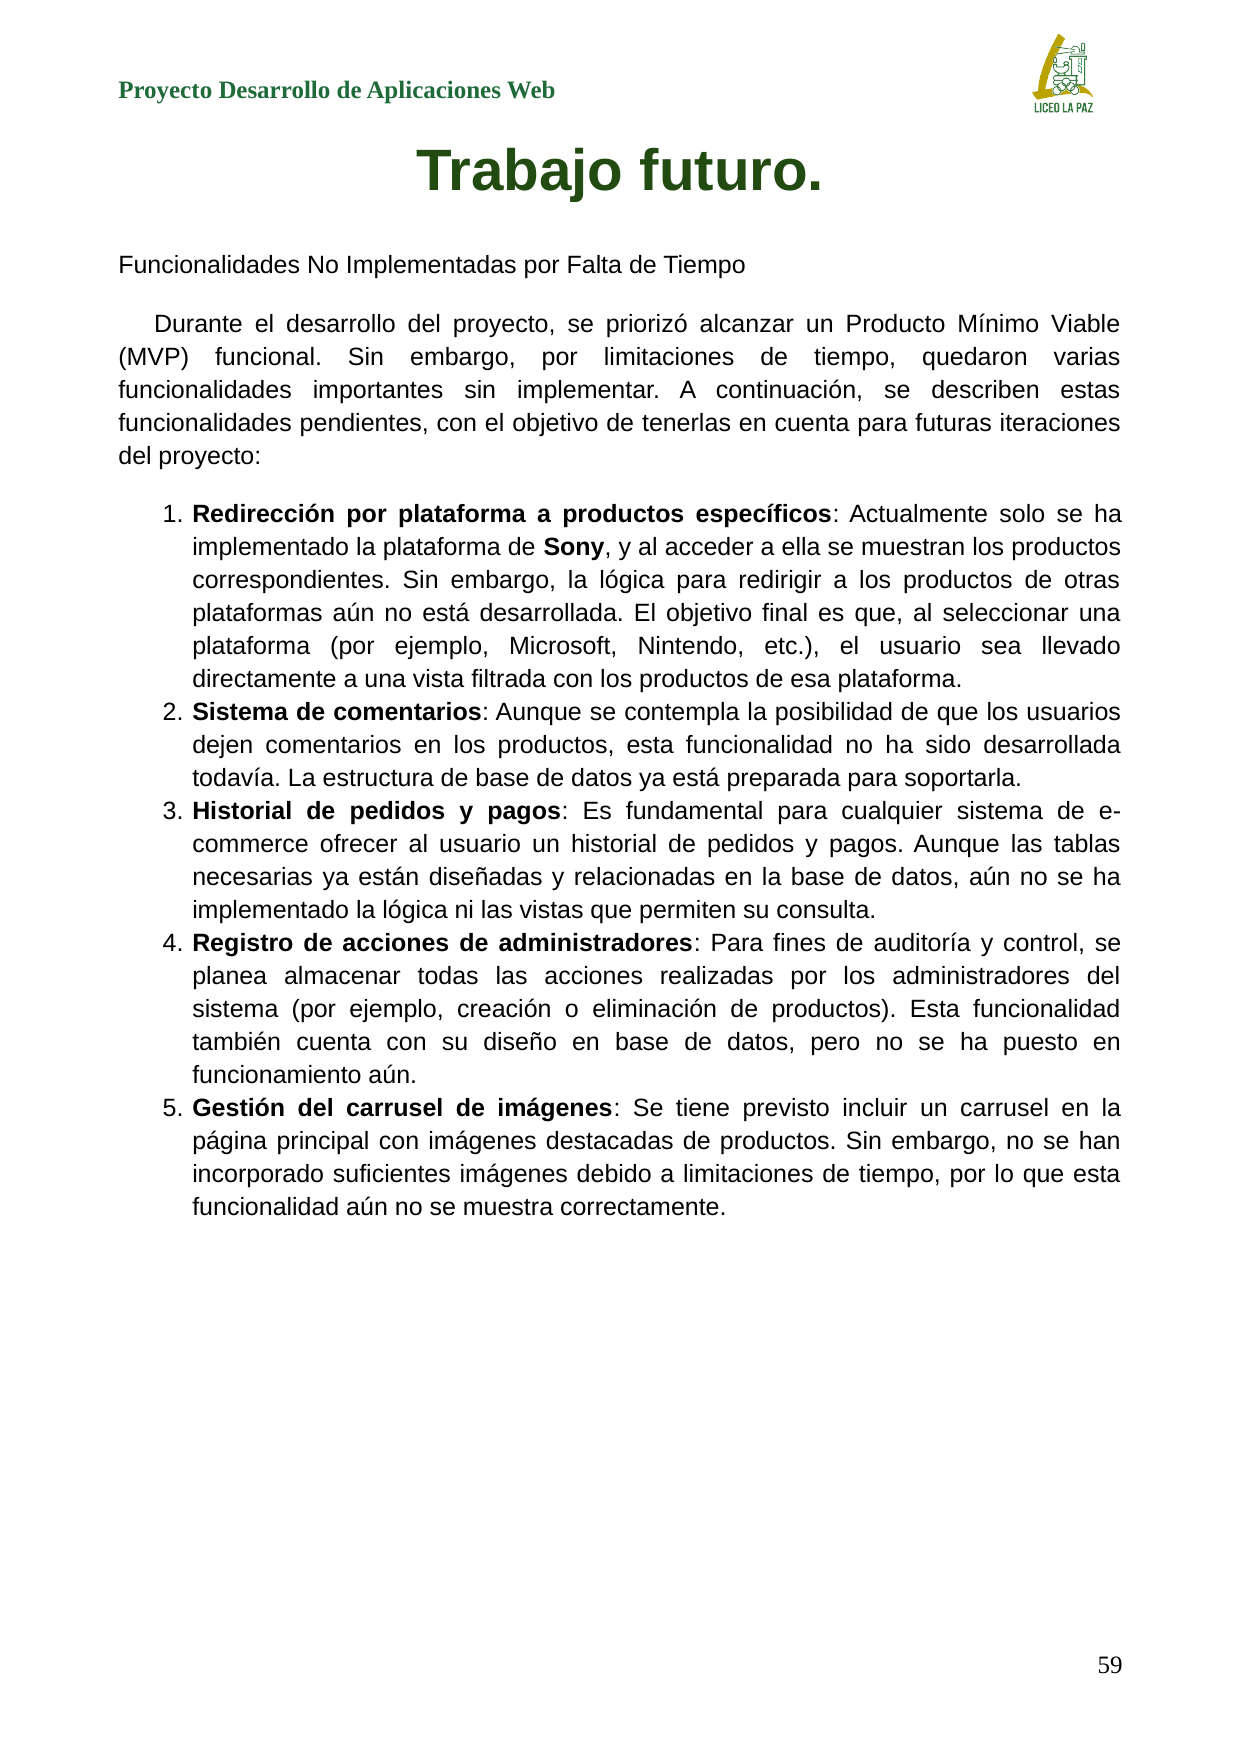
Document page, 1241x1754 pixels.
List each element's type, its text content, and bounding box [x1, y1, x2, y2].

subtitle Trabajo futuro. [118, 136, 1122, 203]
list Redirección por plataforma a productos específicos: Actualmente solo se ha implementado la plataforma de Sony, y al acceder a ella se muestran los productos correspondientes. Sin embargo, la lógica para redirigir a los productos de otras plataformas aún no está desarrollada. El objetivo final es que, al seleccionar una plataforma (por ejemplo, Microsoft, Nintendo, etc.), el usuario sea llevado directamente a una vista filtrada con los productos de esa plataforma. [162, 499, 1122, 692]
text Funcionalidades No Implementadas por Falta de Tiempo [118, 251, 1122, 279]
list Sistema de comentarios: Aunque se contempla la posibilidad de que los usuarios dejen comentarios en los productos, esta funcionalidad no ha sido desarrollada todavía. La estructura de base de datos ya está preparada para soportarla. [162, 697, 1122, 792]
list Historial de pedidos y pagos: Es fundamental para cualquier sistema de e-commerce ofrecer al usuario un historial de pedidos y pagos. Aunque las tablas necesarias ya están diseñadas y relacionadas en la base de datos, aún no se ha implementado la lógica ni las vistas que permiten su consulta. [162, 796, 1122, 924]
picture [1025, 26, 1100, 121]
text Durante el desarrollo del proyecto, se priorizó alcanzar un Producto Mínimo Viable (MVP) funcional. Sin embargo, por limitaciones de tiempo, quedaron varias funcionalidades importantes sin implementar. A continuación, se describen estas funcionalidades pendientes, con el objetivo de tenerlas en cuenta para futuras iteraciones del proyecto: [118, 308, 1122, 469]
list Registro de acciones de administradores: Para fines de auditoría y control, se planea almacenar todas las acciones realizadas por los administradores del sistema (por ejemplo, creación o eliminación de productos). Esta funcionalidad también cuenta con su diseño en base de datos, pero no se ha puesto en funcionamiento aún. [162, 928, 1122, 1089]
list Gestión del carrusel de imágenes: Se tiene previsto incluir un carrusel en la página principal con imágenes destacadas de productos. Sin embargo, no se han incorporado suficientes imágenes debido a limitaciones de tiempo, por lo que esta funcionalidad aún no se muestra correctamente. [162, 1093, 1122, 1221]
